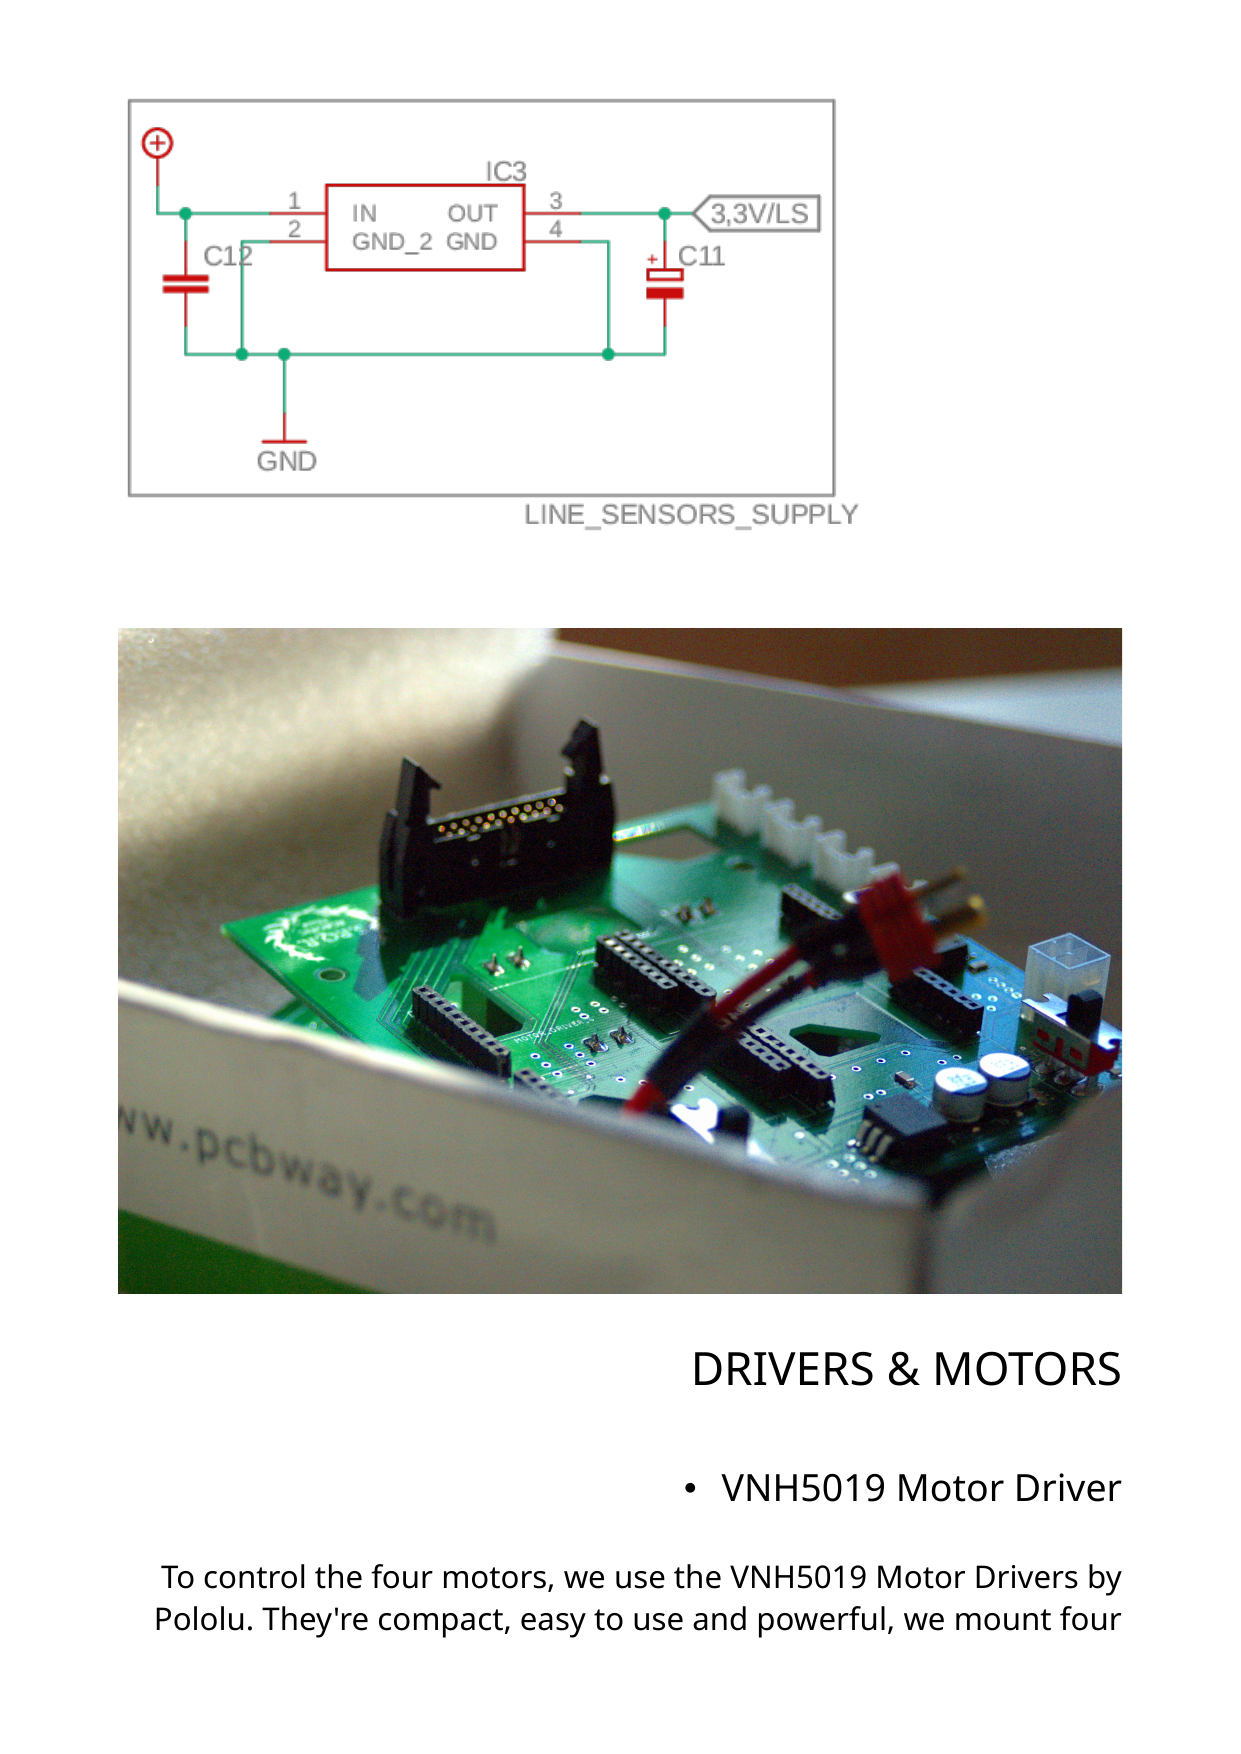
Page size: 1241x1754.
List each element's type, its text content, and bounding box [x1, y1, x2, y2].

text To control the four motors, we use the VNH5019 Motor Drivers by Pololu. They're compact, easy to use and powerful, we mount four [118, 1554, 1122, 1640]
picture [118, 628, 1123, 1294]
list VNH5019 Motor Driver [156, 1461, 1122, 1512]
picture [119, 90, 880, 538]
text DRIVERS & MOTORS [118, 1336, 1122, 1398]
